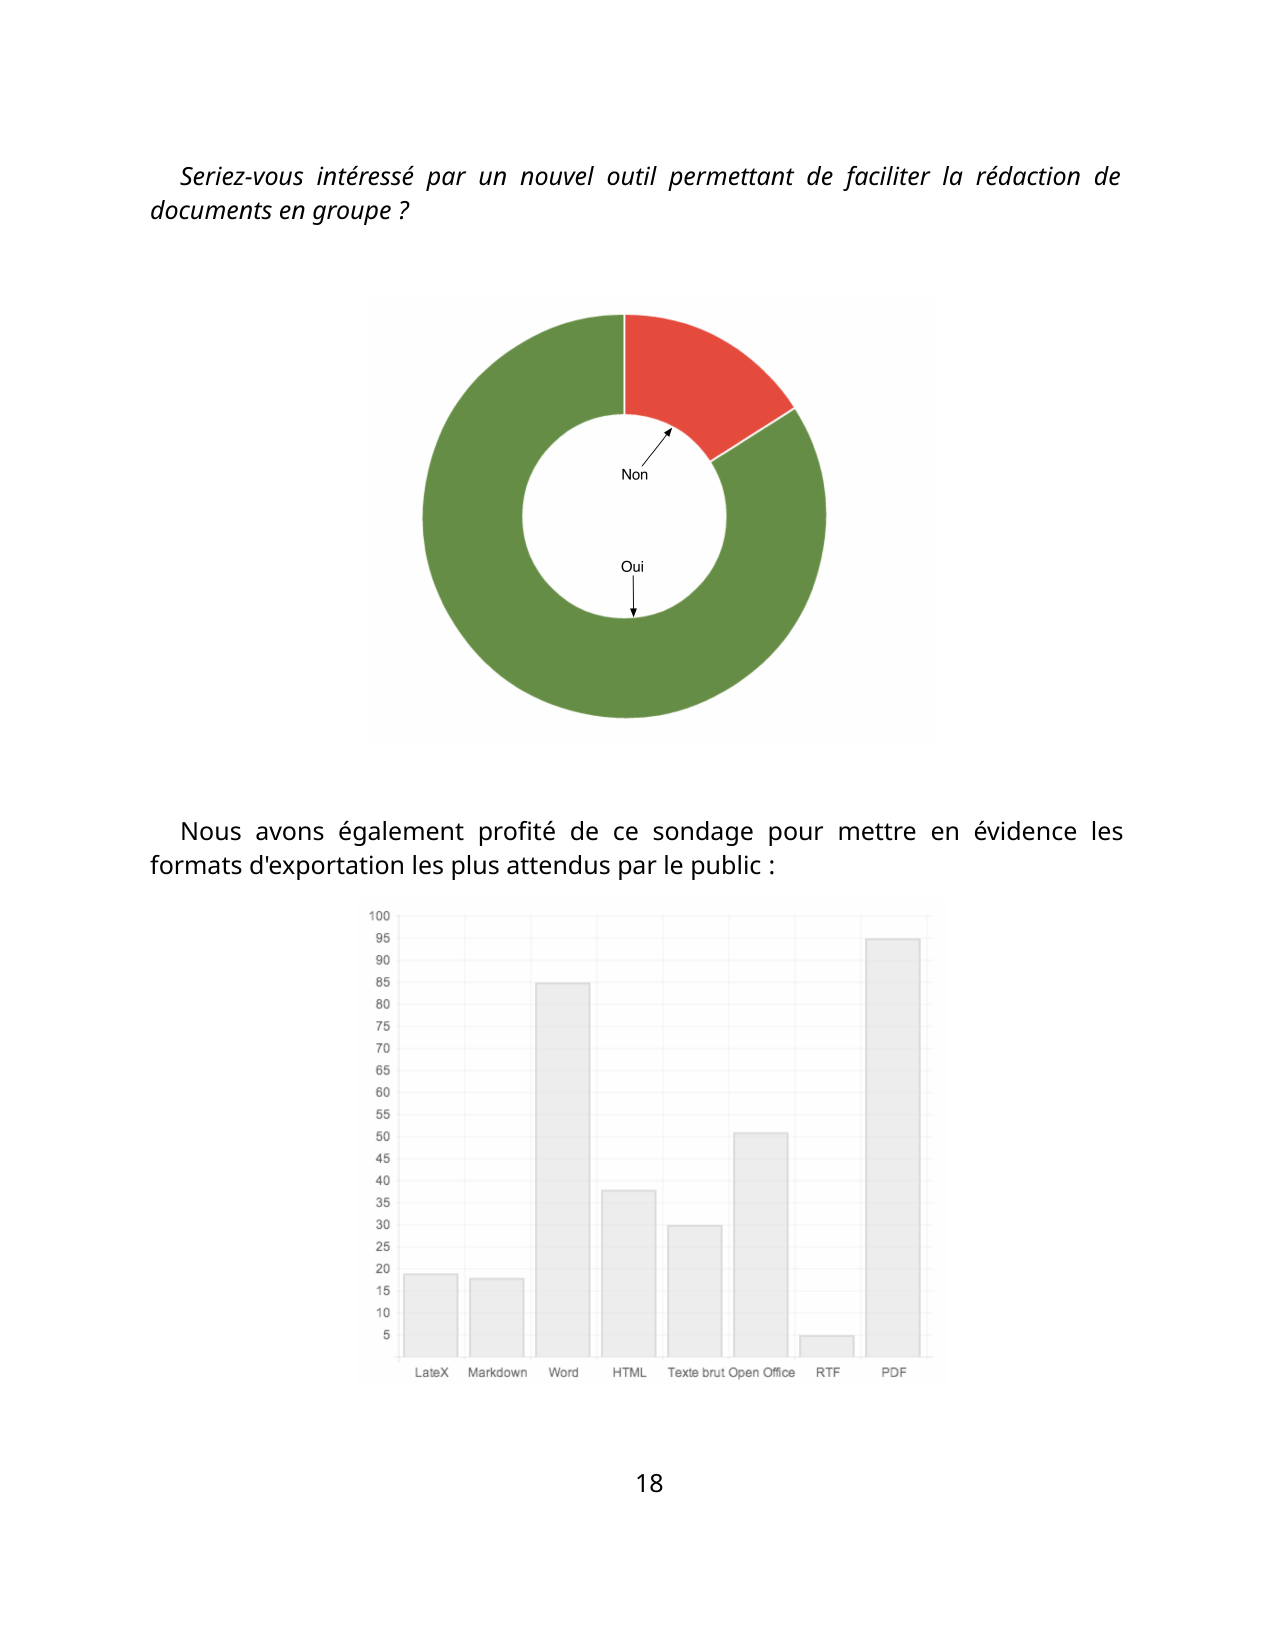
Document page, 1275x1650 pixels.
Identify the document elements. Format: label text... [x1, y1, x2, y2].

picture [367, 297, 938, 744]
text Nous avons également profité de ce sondage pour mettre en évidence les formats d'exportation les plus attendus par le public : [150, 814, 1125, 882]
text Seriez-vous intéressé par un nouvel outil permettant de faciliter la rédaction de documents en groupe ? [150, 159, 1125, 227]
picture [357, 899, 948, 1387]
